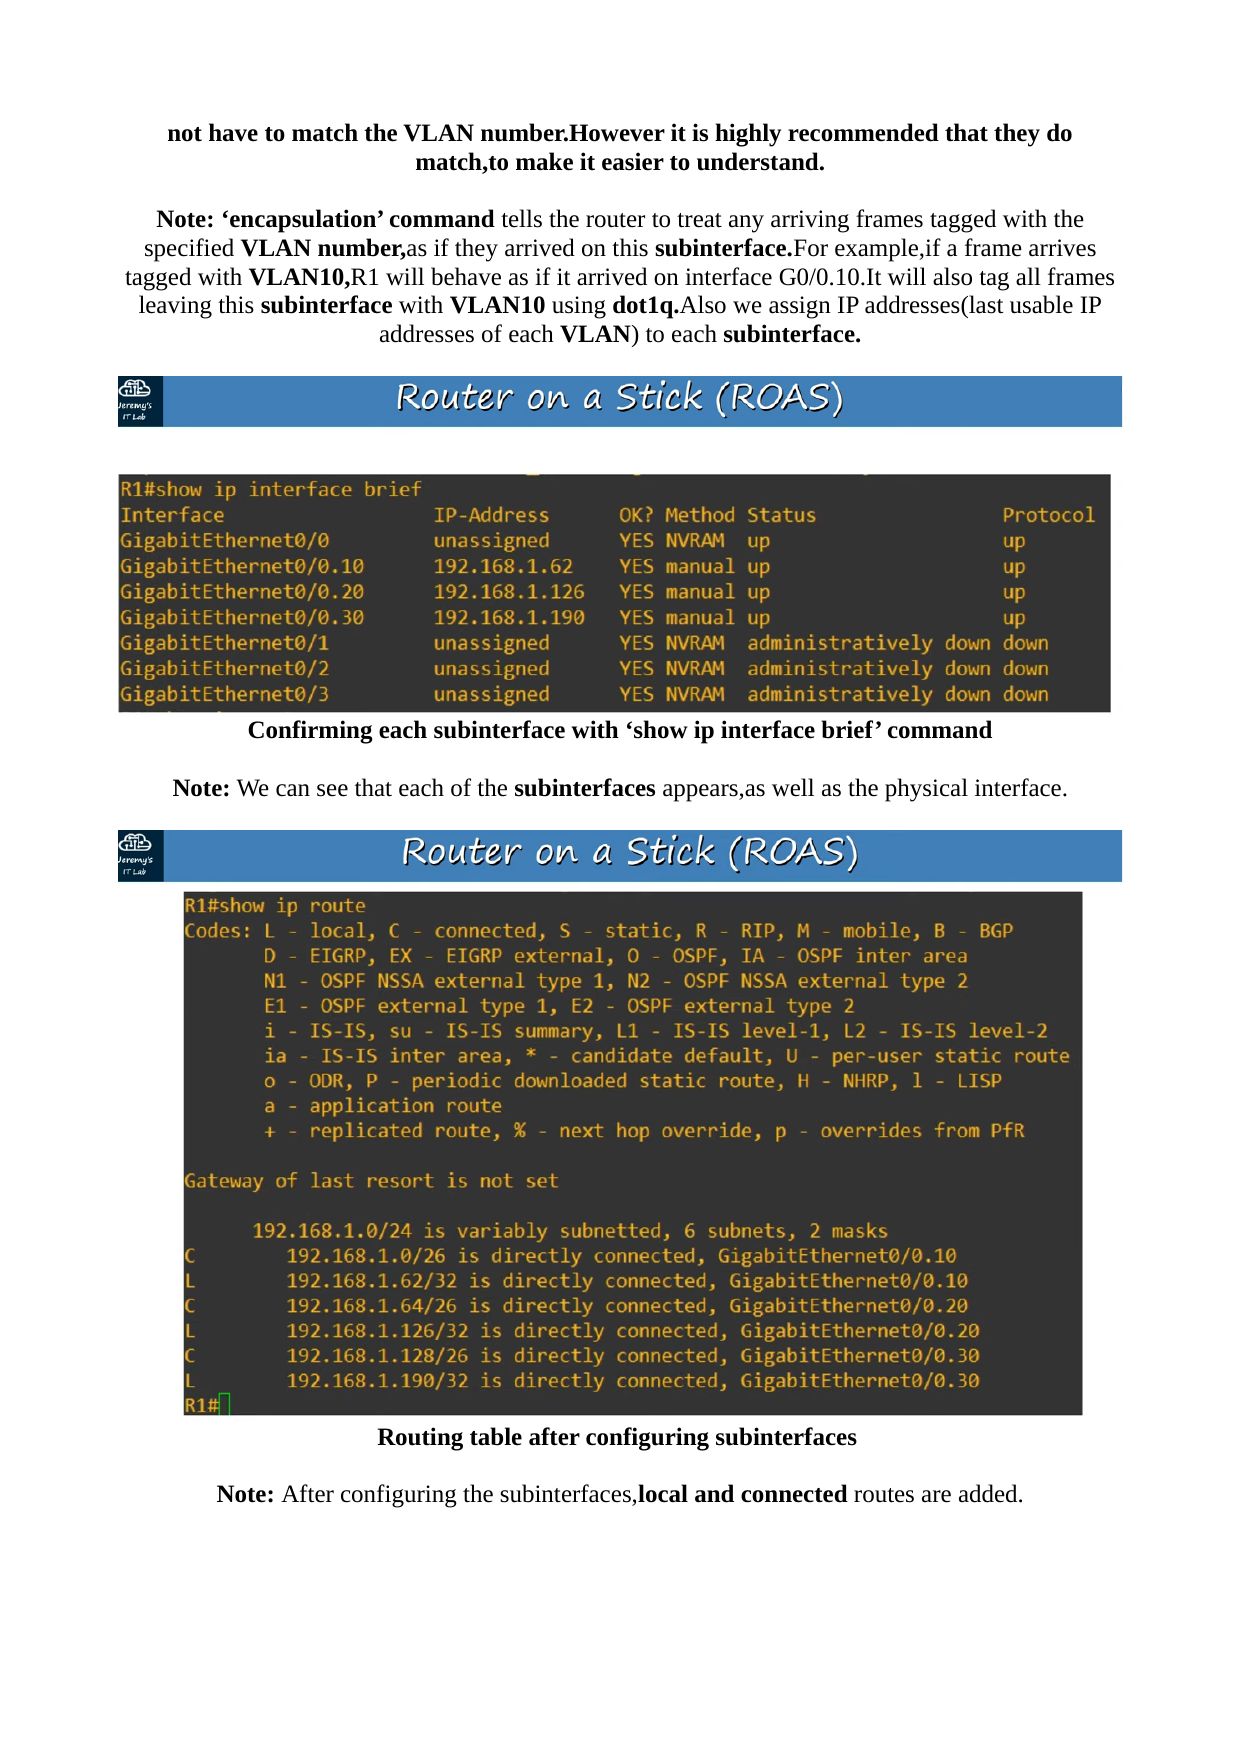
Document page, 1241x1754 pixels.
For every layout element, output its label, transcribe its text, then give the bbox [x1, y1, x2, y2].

text Note: After configuring the subinterfaces,local and connected routes are added. [118, 1479, 1122, 1508]
text Note: We can see that each of the subinterfaces appears,as well as the physical interface. [118, 773, 1122, 802]
text not have to match the VLAN number.However it is highly recommended that they do match,to make it easier to understand. [118, 118, 1122, 176]
text Routing table after configuring subinterfaces [118, 1422, 1122, 1451]
picture [118, 830, 1123, 1422]
text Confirming each subinterface with ‘show ip interface brief’ command [118, 716, 1122, 744]
picture [118, 376, 1123, 716]
text Note: ‘encapsulation’ command tells the router to treat any arriving frames tagged with the specified VLAN number,as if they arrived on this subinterface.For example,if a frame arrives tagged with VLAN10,R1 will behave as if it arrived on interface G0/0.10.It will also tag all frames leaving this subinterface with VLAN10 using dot1q.Also we assign IP addresses(last usable IP addresses of each VLAN) to each subinterface. [118, 204, 1122, 348]
